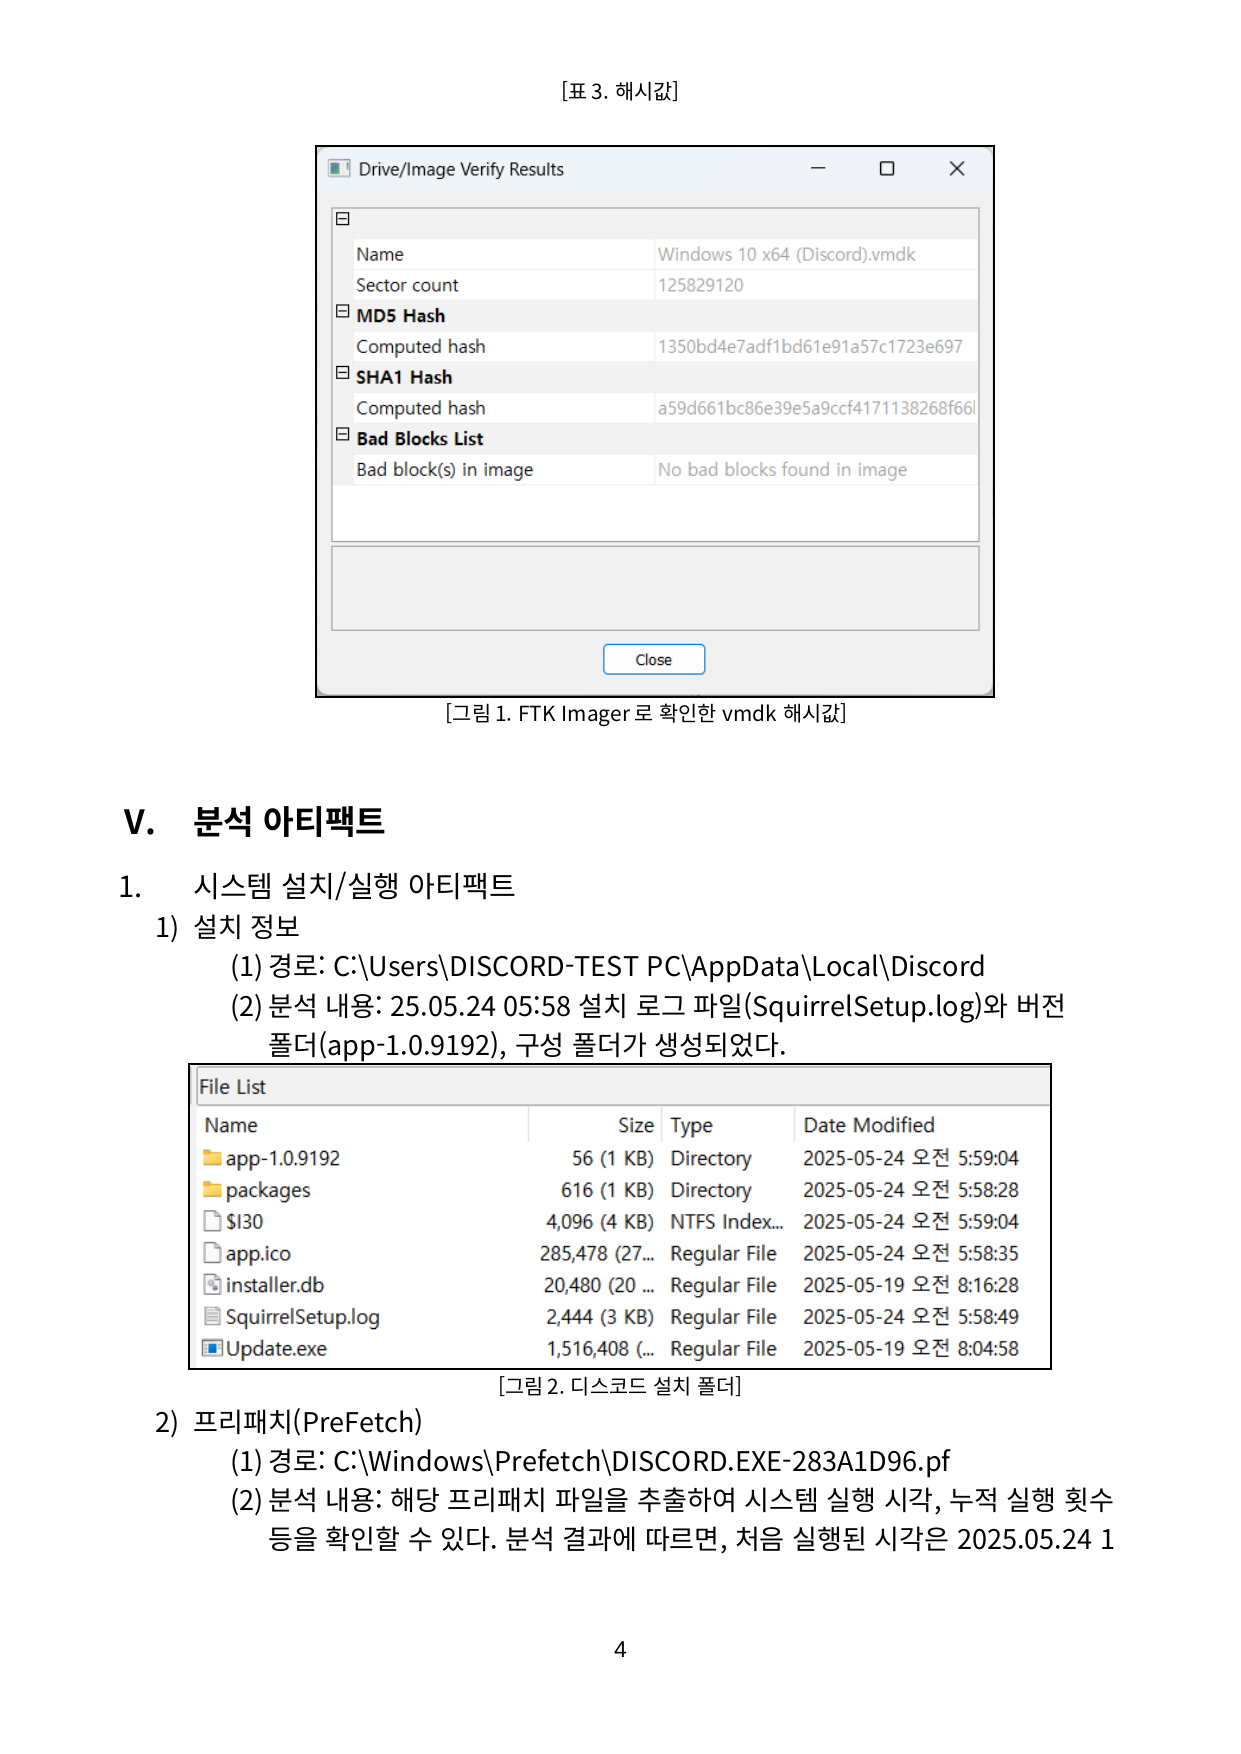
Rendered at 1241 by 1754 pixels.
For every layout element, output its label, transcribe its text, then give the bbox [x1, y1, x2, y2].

text [그림2. 디스코드 설치 폴더] [118, 1370, 1122, 1401]
list 프리패치(PreFetch) [156, 1401, 1122, 1440]
list 경로: C:\Users\DISCORD-TEST PC\AppData\Local\Discord [231, 945, 1122, 984]
text [표3. 해시값] [118, 75, 1122, 105]
list 경로: C:\Windows\Prefetch\DISCORD.EXE-283A1D96.pf [231, 1440, 1122, 1479]
list 시스템 설치/실행 아티팩트 [118, 864, 1117, 906]
list 분석 아티팩트 [156, 796, 1122, 844]
list 분석 내용: 25.05.24 05:58 설치 로그 파일(SquirrelSetup.log)와 버전 폴더(app-1.0.9192), 구성 폴더가 생성되었다. [231, 984, 1122, 1063]
text [그림1. FTK Imager로 확인한 vmdk 해시값] [118, 698, 1117, 728]
list 설치 정보 [156, 906, 1122, 945]
list 분석 내용: 해당 프리패치 파일을 추출하여 시스템 실행 시각, 누적 실행 횟수 등을 확인할 수 있다. 분석 결과에 따르면, 처음 실행된 시각은 2025.05.24 1 [231, 1479, 1122, 1558]
